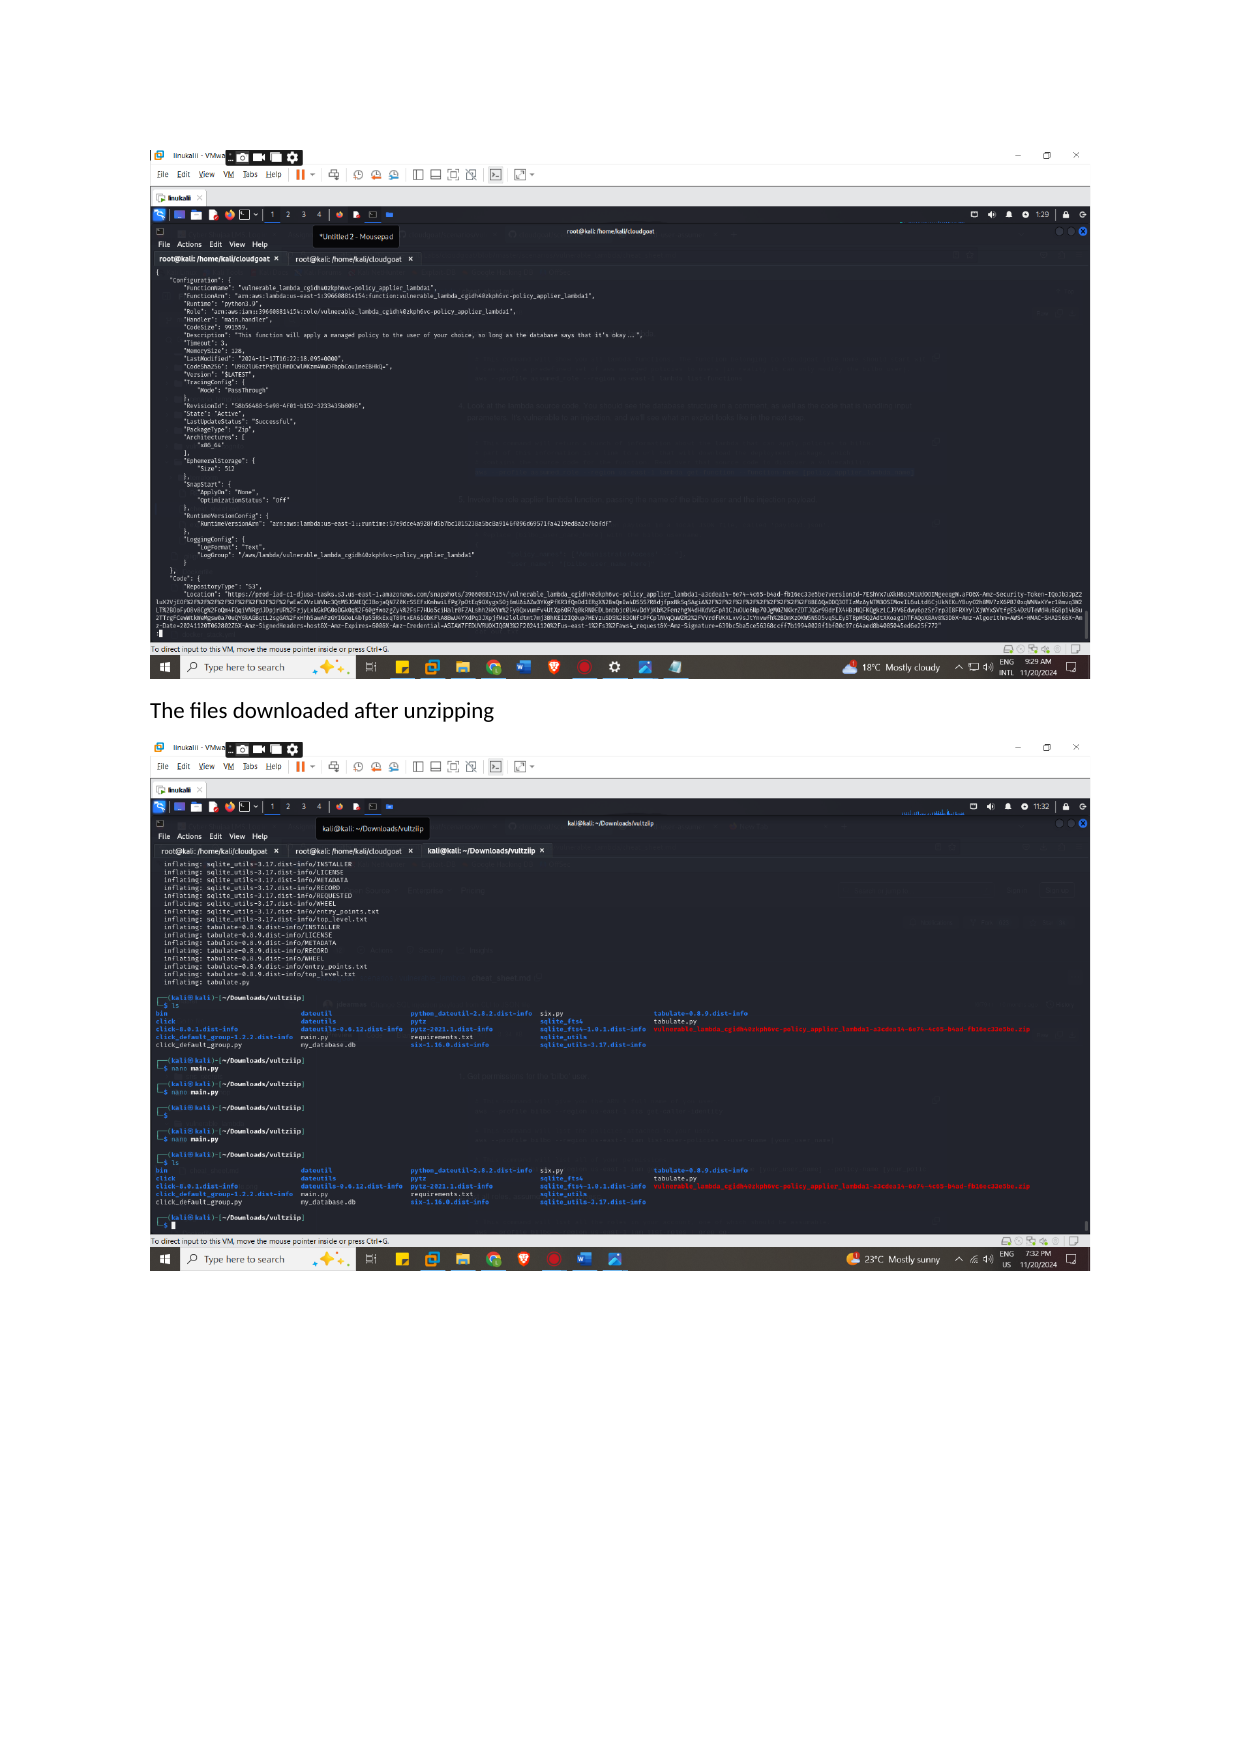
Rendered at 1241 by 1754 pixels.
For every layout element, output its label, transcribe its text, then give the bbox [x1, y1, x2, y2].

text The files downloaded after unzipping [150, 696, 1090, 724]
